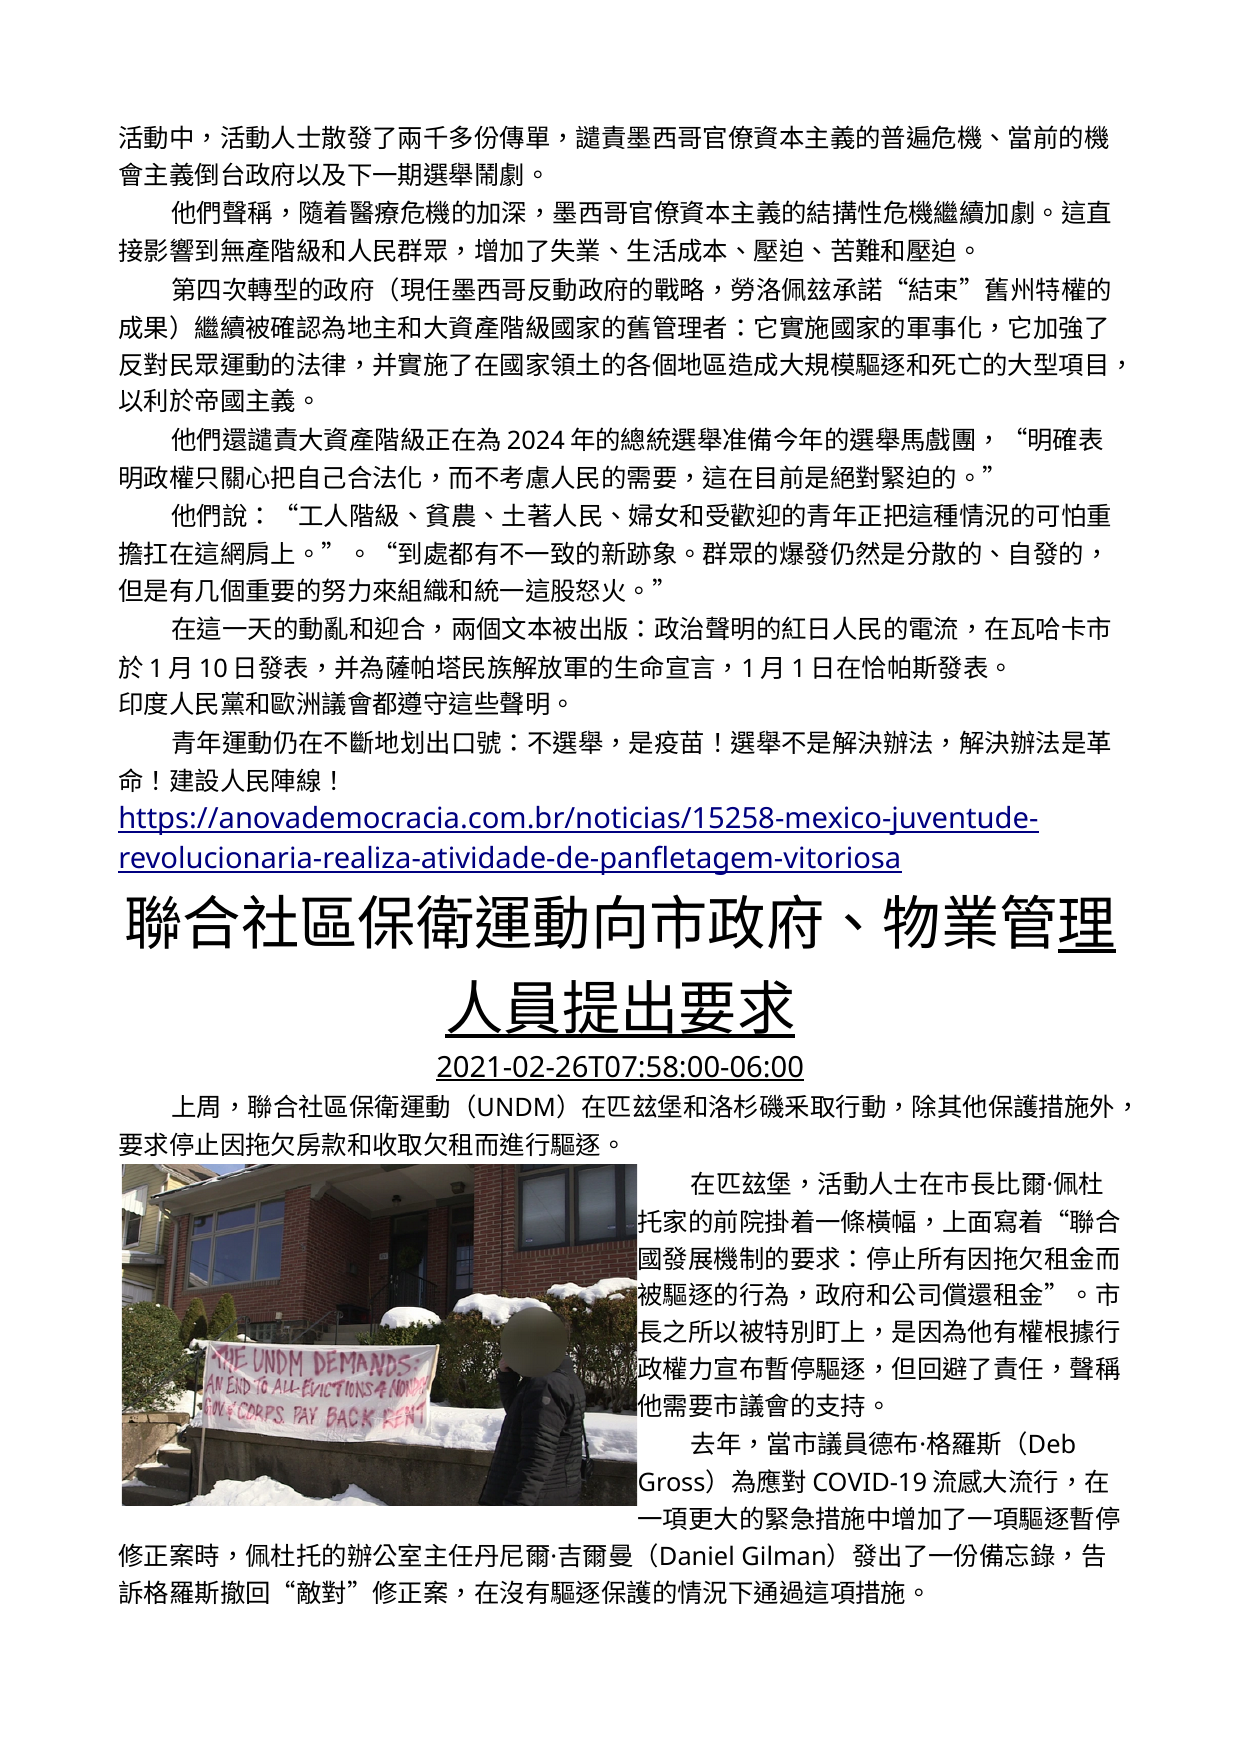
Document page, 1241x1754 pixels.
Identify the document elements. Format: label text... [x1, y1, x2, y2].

text 第四次轉型的政府（現任墨西哥反動政府的戰略，勞洛佩玆承諾“結束”舊州特權的成果）繼續被確認為地主和大資產階級國家的舊管理者：它實施國家的軍事化，它加強了反對民眾運動的法律，并實施了在國家領土的各個地區造成大規模驅逐和死亡的大型項目，以利於帝國主義。 [118, 268, 1122, 418]
text 在匹玆堡，活動人士在市長比爾·佩杜托家的前院掛着一條橫幅，上面寫着“聯合國發展機制的要求：停止所有因拖欠租金而被驅逐的行為，政府和公司償還租金”。市長之所以被特別盯上，是因為他有權根據行政權力宣布暫停驅逐，但回避了責任，聲稱他需要市議會的支持。 [118, 1162, 1122, 1422]
picture [121, 1164, 638, 1506]
text 去年，當市議員德布·格羅斯（Deb Gross）為應對COVID-19流感大流行，在一項更大的緊急措施中增加了一項驅逐暫停修正案時，佩杜托的辦公室主任丹尼爾·吉爾曼（Daniel Gilman）發出了一份備忘錄，告訴格羅斯撤回“敵對”修正案，在沒有驅逐保護的情況下通過這項措施。 [118, 1422, 1122, 1609]
text 印度人民黨和歐洲議會都遵守這些聲明。 [118, 684, 1122, 721]
text 在這一天的動亂和迎合，兩個文本被出版：政治聲明的紅日人民的電流，在瓦哈卡市於1月10日發表，并為薩帕塔民族解放軍的生命宣言，1月1日在恰帕斯發表。 [118, 608, 1122, 684]
text 他們聲稱，隨着醫療危機的加深，墨西哥官僚資本主義的結搆性危機繼續加劇。這直接影響到無產階級和人民群眾，增加了失業、生活成本、壓迫、苦難和壓迫。 [118, 192, 1122, 268]
text 他們說：“工人階級、貧農、土著人民、婦女和受歡迎的青年正把這種情況的可怕重擔扛在這網肩上。”。“到處都有不一致的新跡象。群眾的爆發仍然是分散的、自發的，但是有几個重要的努力來組織和統一這股怒火。” [118, 494, 1122, 608]
text 青年運動仍在不斷地划出口號：不選舉，是疫苗！選舉不是解決辦法，解決辦法是革命！建設人民陣線！ [118, 721, 1122, 798]
text 上周，聯合社區保衛運動（UNDM）在匹玆堡和洛杉磯釆取行動，除其他保護措施外，要求停止因拖欠房款和收取欠租而進行驅逐。 [118, 1086, 1122, 1162]
text 他們還譴責大資產階級正在為2024年的總統選舉准備今年的選舉馬戲團，“明確表明政權只關心把自己合法化，而不考慮人民的需要，這在目前是絕對緊迫的。” [118, 418, 1122, 494]
text 活動中，活動人士散發了兩千多份傳單，譴責墨西哥官僚資本主義的普遍危機、當前的機會主義倒台政府以及下一期選舉鬧劇。 [118, 118, 1122, 192]
text https://anovademocracia.com.br/noticias/15258-mexico-juventude-revolucionaria-realiza-atividade-de-panfletagem-vitoriosa [118, 798, 1122, 877]
text 2021-02-26T07:58:00-06:00 [118, 1046, 1122, 1086]
text 聯合社區保衛運動向市政府、物業管理人員提出要求 [118, 877, 1122, 1046]
